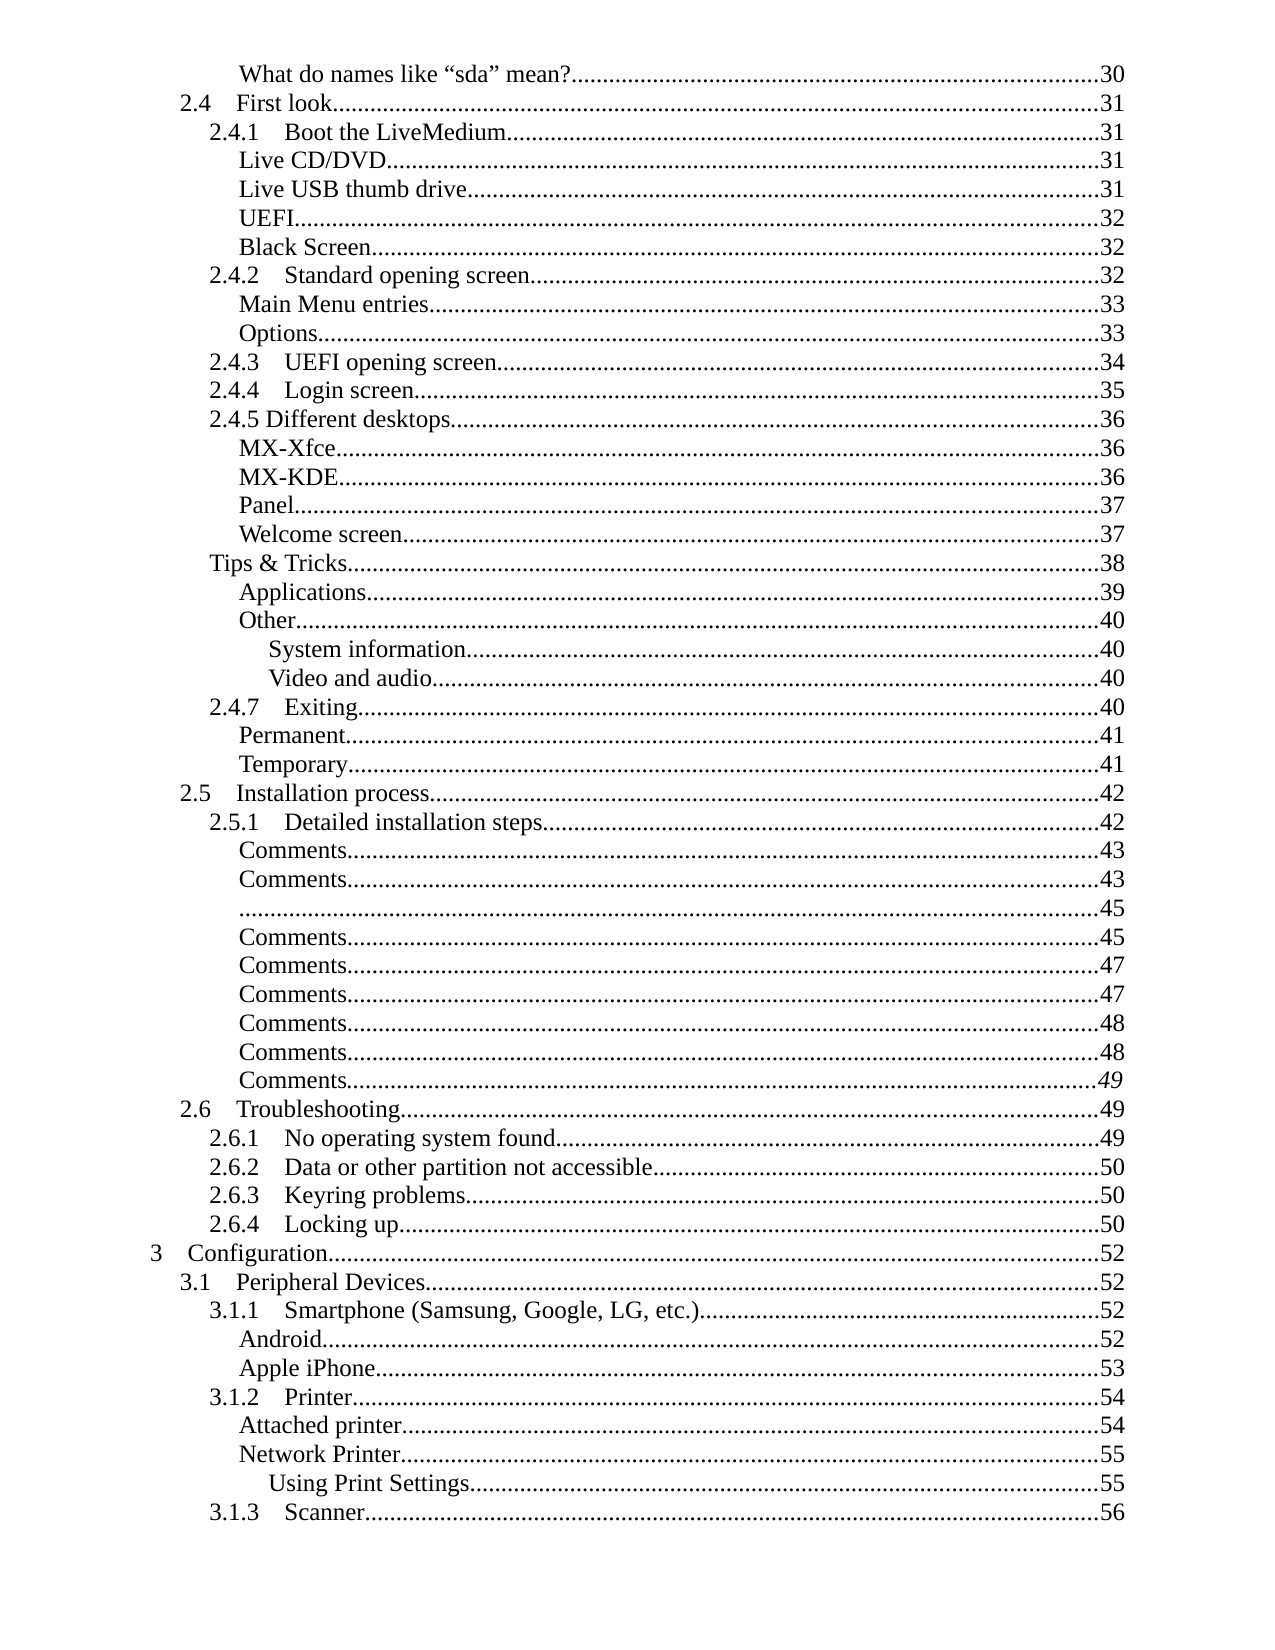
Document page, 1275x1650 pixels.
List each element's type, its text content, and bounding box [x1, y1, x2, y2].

text Other 40 [238, 605, 1125, 634]
text Using Print Settings 55 [268, 1468, 1125, 1497]
text Temporary 41 [238, 749, 1125, 778]
text Android 52 [238, 1324, 1125, 1353]
text Comments 47 [238, 979, 1125, 1008]
text Comments 47 [238, 950, 1125, 979]
text 2.6.4 Locking up 50 [209, 1209, 1125, 1238]
text MX-Xfce 36 [238, 433, 1125, 462]
text 2.6.2 Data or other partition not accessible. 50 [209, 1152, 1125, 1180]
text Comments 49 [238, 1065, 1125, 1094]
text Panel 37 [238, 490, 1125, 519]
text 2.6.3 Keyring problems 50 [209, 1180, 1125, 1209]
text UEFI 32 [238, 203, 1125, 232]
text Live USB thumb drive 31 [238, 174, 1125, 203]
text 2.4.4 Login screen 35 [209, 375, 1125, 404]
text 2.5.1 Detailed installation steps 42 [209, 807, 1125, 835]
text 45 [238, 893, 1125, 922]
text MX-KDE 36 [238, 462, 1125, 490]
text Comments 45 [238, 922, 1125, 950]
text 2.4.3 UEFI opening screen 34 [209, 347, 1125, 375]
text Black Screen 32 [238, 232, 1125, 260]
text 2.6.1 No operating system found 49 [209, 1123, 1125, 1152]
text Apple iPhone 53 [238, 1353, 1125, 1382]
text Applications 39 [238, 577, 1125, 605]
text Video and audio 40 [268, 663, 1125, 692]
text Network Printer 55 [238, 1439, 1125, 1468]
text 3.1.3 Scanner 56 [209, 1497, 1125, 1525]
text Permanent 41 [238, 720, 1125, 749]
text Live CD/DVD 31 [238, 145, 1125, 174]
text Comments 43 [238, 864, 1125, 893]
text 2.4.7 Exiting 40 [209, 692, 1125, 720]
text System information 40 [268, 634, 1125, 663]
text Comments 48 [238, 1037, 1125, 1065]
text Options 33 [238, 318, 1125, 347]
text Tips & Tricks 38 [209, 548, 1125, 577]
text Welcome screen 37 [238, 519, 1125, 548]
text 3.1.1 Smartphone (Samsung, Google, LG, etc.) 52 [209, 1295, 1125, 1324]
text What do names like “sda” mean? 30 [238, 59, 1125, 88]
text Main Menu entries 33 [238, 289, 1125, 318]
text Comments 48 [238, 1008, 1125, 1037]
text Attached printer 54 [238, 1410, 1125, 1439]
text 2.4.1 Boot the LiveMedium 31 [209, 117, 1125, 145]
text Comments 43 [238, 835, 1125, 864]
text 2.4.2 Standard opening screen 32 [209, 260, 1125, 289]
text 2.4.5 Different desktops 36 [209, 404, 1125, 433]
text 3.1.2 Printer 54 [209, 1382, 1125, 1410]
